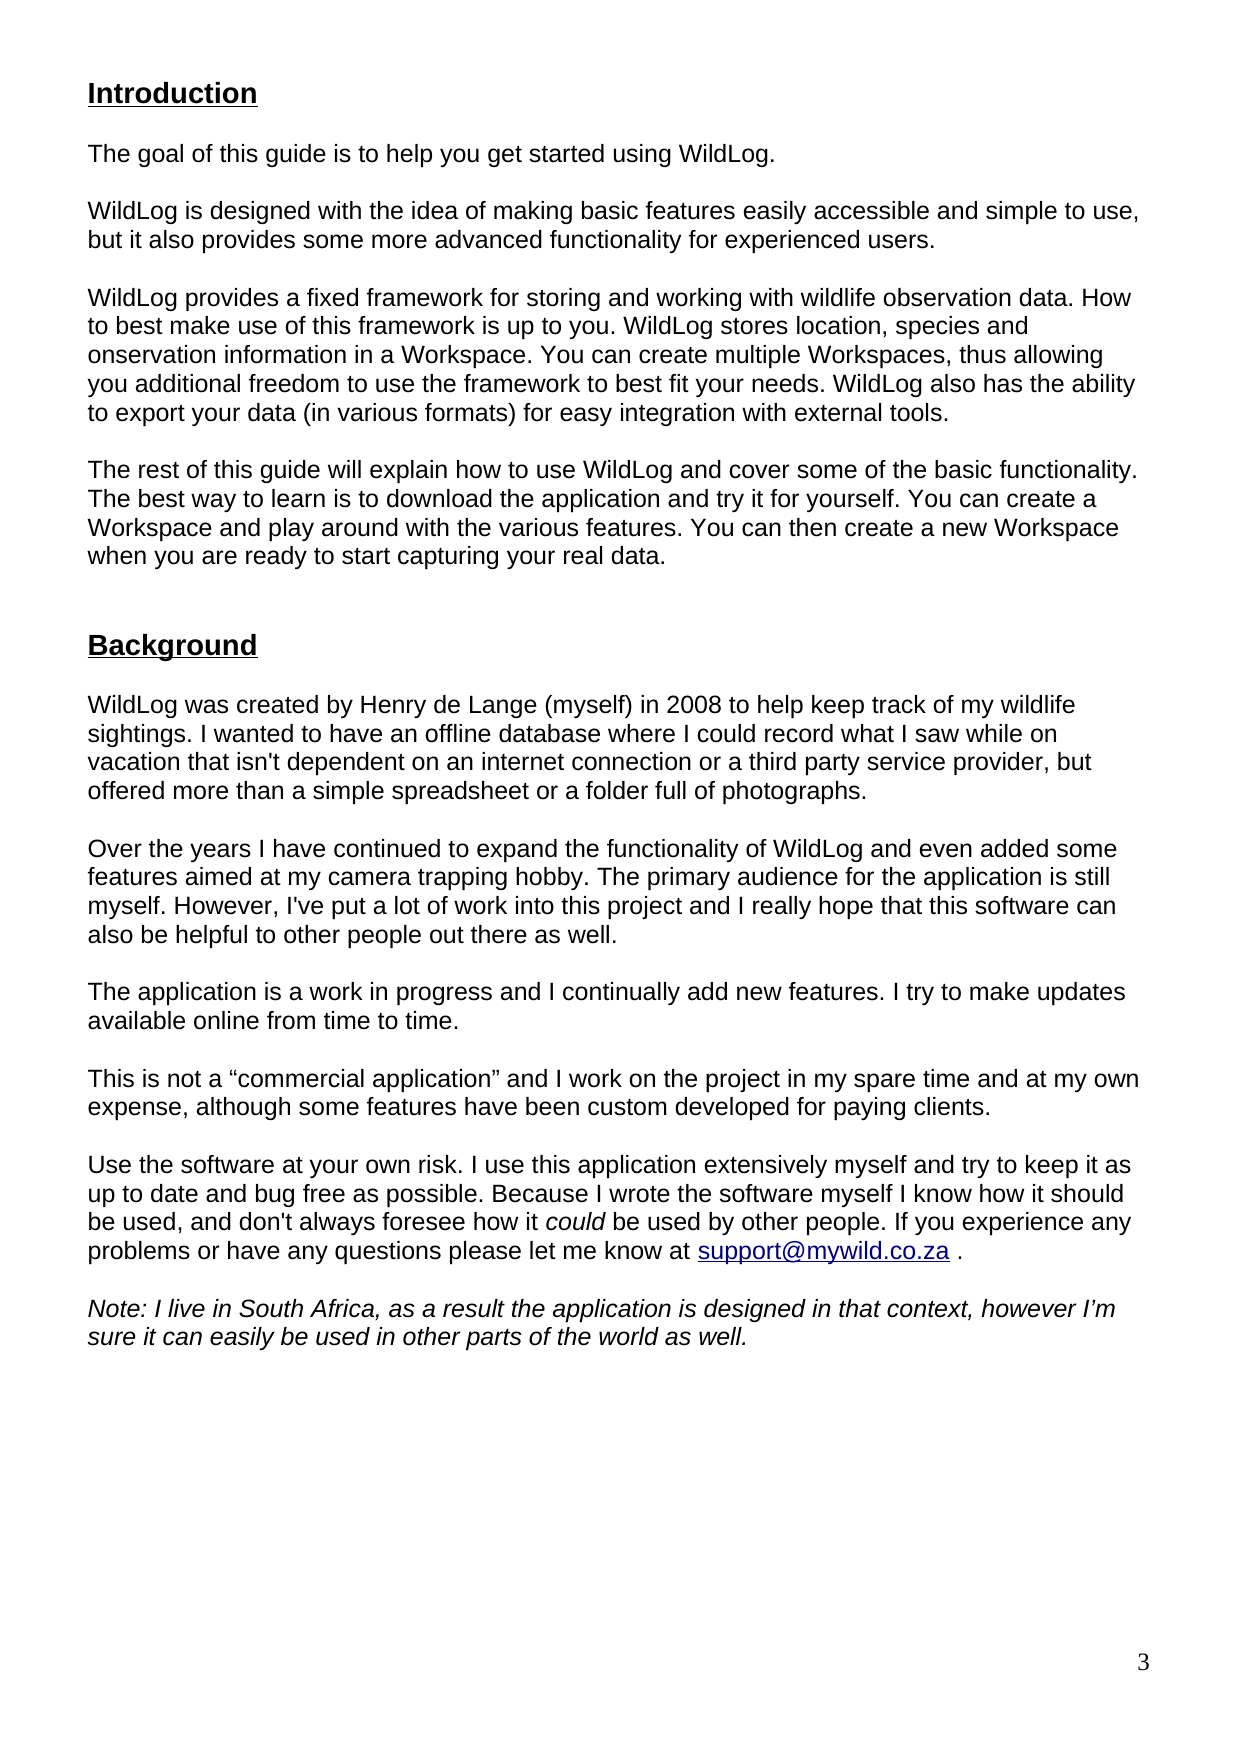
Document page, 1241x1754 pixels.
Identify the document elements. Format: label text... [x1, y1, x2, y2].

text Note: I live in South Africa, as a result the application is designed in that context, however I’m sure it can easily be used in other parts of the world as well. [87, 1294, 1149, 1351]
subtitle Background [87, 628, 1149, 661]
subtitle Introduction [87, 77, 1149, 110]
text WildLog provides a fixed framework for storing and working with wildlife observation data. How to best make use of this framework is up to you. WildLog stores location, species and onservation information in a Workspace. You can create multiple Workspaces, thus allowing you additional freedom to use the framework to best fit your needs. WildLog also has the ability to export your data (in various formats) for easy integration with external tools. [87, 283, 1149, 426]
text The application is a work in progress and I continually add new features. I try to make updates available online from time to time. [87, 977, 1149, 1035]
text Use the software at your own risk. I use this application extensively myself and try to keep it as up to date and bug free as possible. Because I wrote the software myself I know how it should be used, and don't always foresee how it could be used by other people. If you experience any problems or have any questions please let me know at support@mywild.co.za . [87, 1150, 1149, 1265]
text This is not a “commercial application” and I work on the project in my spare time and at my own expense, although some features have been custom developed for paying clients. [87, 1064, 1149, 1121]
text WildLog was created by Henry de Lange (myself) in 2008 to help keep track of my wildlife sightings. I wanted to have an offline database where I could record what I saw while on vacation that isn't dependent on an internet connection or a third party service provider, but offered more than a simple spreadsheet or a folder full of photographs. [87, 690, 1149, 805]
text Over the years I have continued to expand the functionality of WildLog and even added some features aimed at my camera trapping hobby. The primary audience for the application is still myself. However, I've put a lot of work into this project and I really hope that this software can also be helpful to other people out there as well. [87, 834, 1149, 949]
text WildLog is designed with the idea of making basic features easily accessible and simple to use, but it also provides some more advanced functionality for experienced users. [87, 196, 1149, 254]
text The rest of this guide will explain how to use WildLog and cover some of the basic functionality. The best way to learn is to download the application and try it for yourself. You can create a Workspace and play around with the various features. You can then create a new Workspace when you are ready to start capturing your real data. [87, 455, 1149, 570]
text The goal of this guide is to help you get started using WildLog. [87, 139, 1149, 168]
